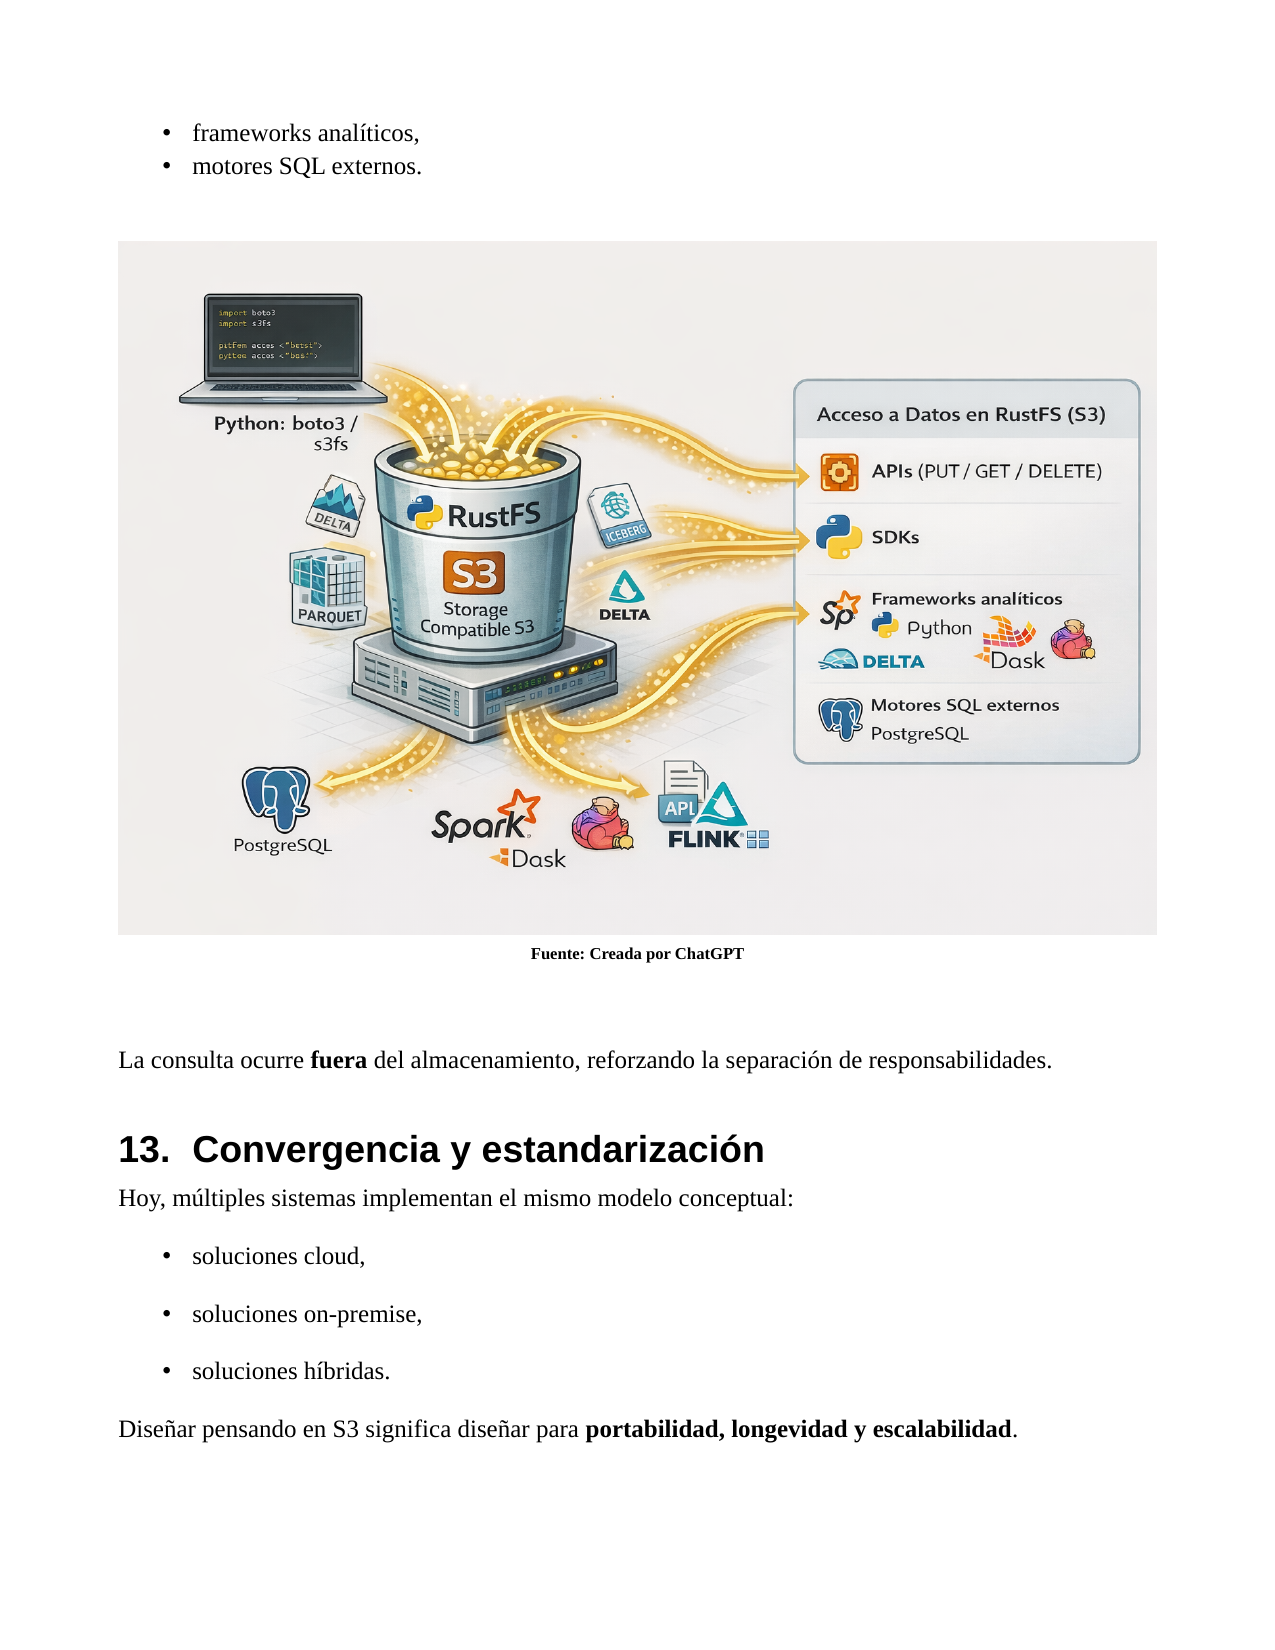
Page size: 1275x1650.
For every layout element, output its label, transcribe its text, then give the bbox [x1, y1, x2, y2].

subtitle Convergencia y estandarización [118, 1128, 1157, 1171]
list soluciones cloud, [162, 1241, 1157, 1270]
text La consulta ocurre fuera del almacenamiento, reforzando la separación de responsabilidades. [118, 1045, 1157, 1074]
text Diseñar pensando en S3 significa diseñar para portabilidad, longevidad y escalabilidad. [118, 1414, 1157, 1443]
list frameworks analíticos, [162, 118, 1157, 147]
text Hoy, múltiples sistemas implementan el mismo modelo conceptual: [118, 1183, 1157, 1212]
list motores SQL externos. [162, 151, 1157, 180]
list soluciones on-premise, [162, 1299, 1157, 1327]
picture [118, 241, 1157, 935]
text Fuente: Creada por ChatGPT [118, 935, 1157, 963]
list soluciones híbridas. [162, 1356, 1157, 1385]
